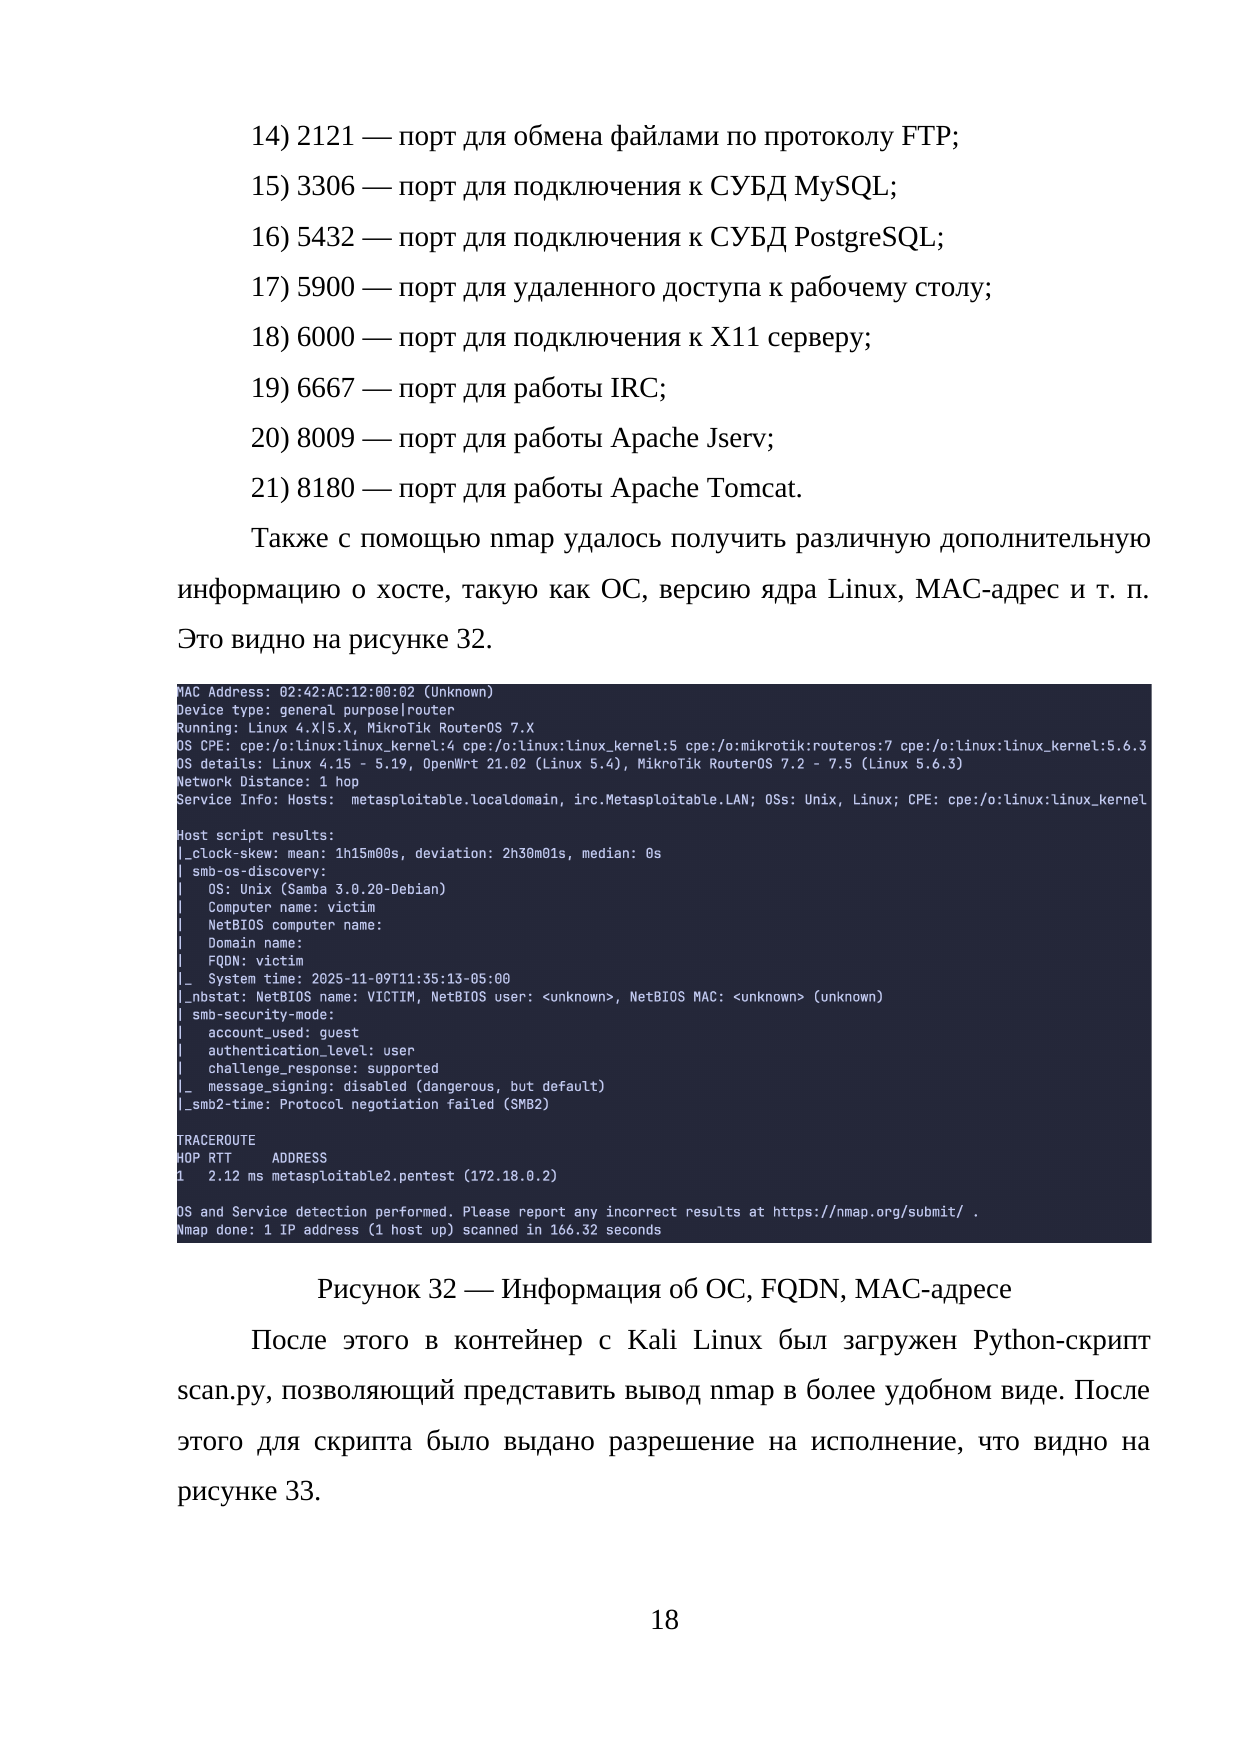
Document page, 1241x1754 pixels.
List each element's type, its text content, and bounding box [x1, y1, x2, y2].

list 6000 — порт для подключения к X11 серверу; [177, 319, 1152, 353]
list 8180 — порт для работы Apache Tomcat. [177, 470, 1152, 504]
text После этого в контейнер с Kali Linux был загружен Python-скрипт scan.py, позволяющий представить вывод nmap в более удобном виде. После этого для скрипта было выдано разрешение на исполнение, что видно на рисунке 33. [177, 1322, 1152, 1506]
list 5432 — порт для подключения к СУБД PostgreSQL; [177, 219, 1152, 252]
list 5900 — порт для удаленного доступа к рабочему столу; [177, 269, 1152, 303]
list 6667 — порт для работы IRC; [177, 370, 1152, 403]
text Рисунок 32 — Информация об ОС, FQDN, MAC-адресе [177, 1243, 1152, 1305]
picture [177, 684, 1152, 1243]
text Также с помощью nmap удалось получить различную дополнительную информацию о хосте, такую как ОС, версию ядра Linux, MAC-адрес и т. п. Это видно на рисунке 32. [177, 521, 1152, 655]
list 8009 — порт для работы Apache Jserv; [177, 420, 1152, 453]
list 2121 — порт для обмена файлами по протоколу FTP; [177, 118, 1152, 152]
list 3306 — порт для подключения к СУБД MySQL; [177, 168, 1152, 202]
